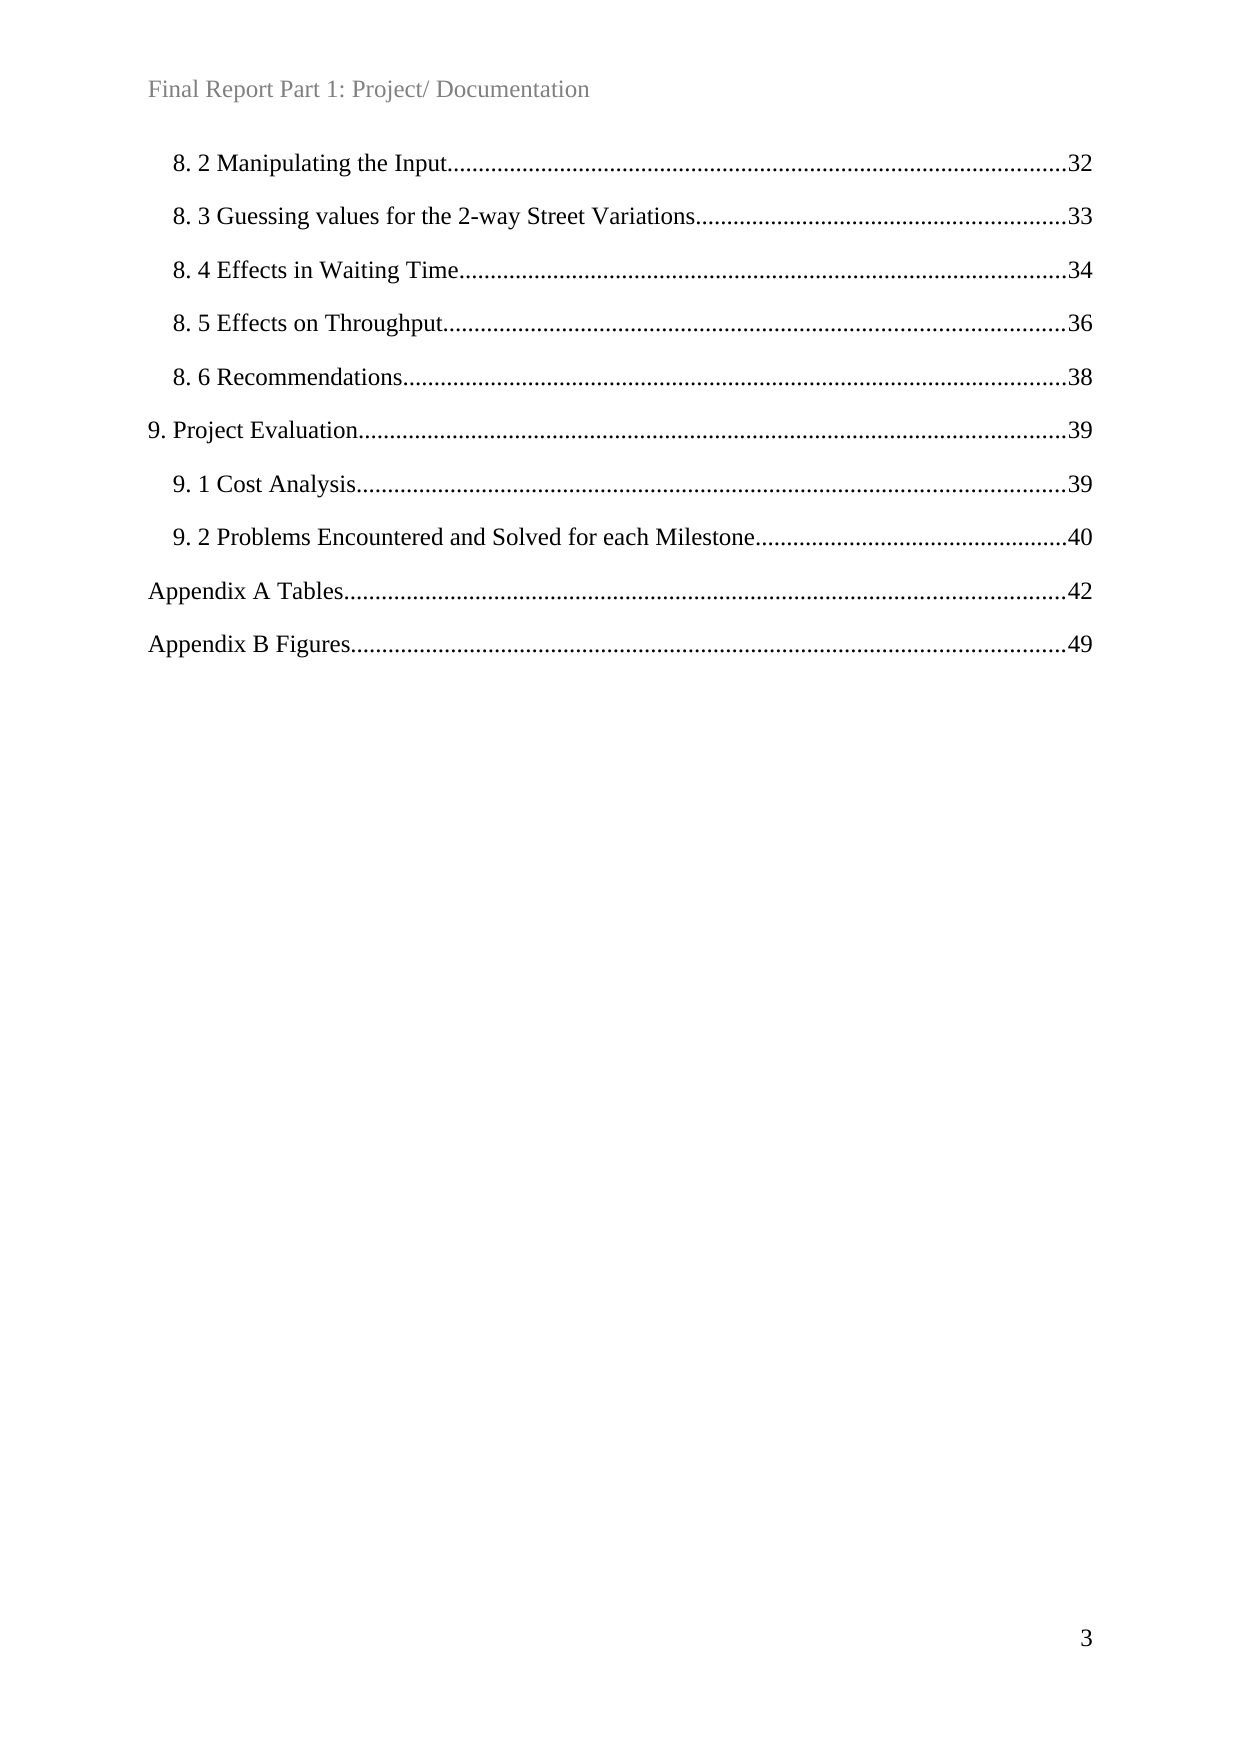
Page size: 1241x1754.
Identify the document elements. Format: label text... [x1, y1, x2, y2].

text Appendix A Tables 42 [148, 576, 1093, 605]
text 8. 2 Manipulating the Input 32 [173, 148, 1093, 176]
text Appendix B Figures 49 [148, 629, 1093, 658]
text 8. 3 Guessing values for the 2-way Street Variations 33 [173, 201, 1093, 230]
text 9. 1 Cost Analysis 39 [173, 469, 1093, 498]
text 8. 6 Recommendations 38 [173, 362, 1093, 391]
text 8. 4 Effects in Waiting Time 34 [173, 255, 1093, 283]
text 8. 5 Effects on Throughput 36 [173, 308, 1093, 337]
text 9. 2 Problems Encountered and Solved for each Milestone 40 [173, 522, 1093, 551]
text 9. Project Evaluation 39 [148, 415, 1093, 444]
